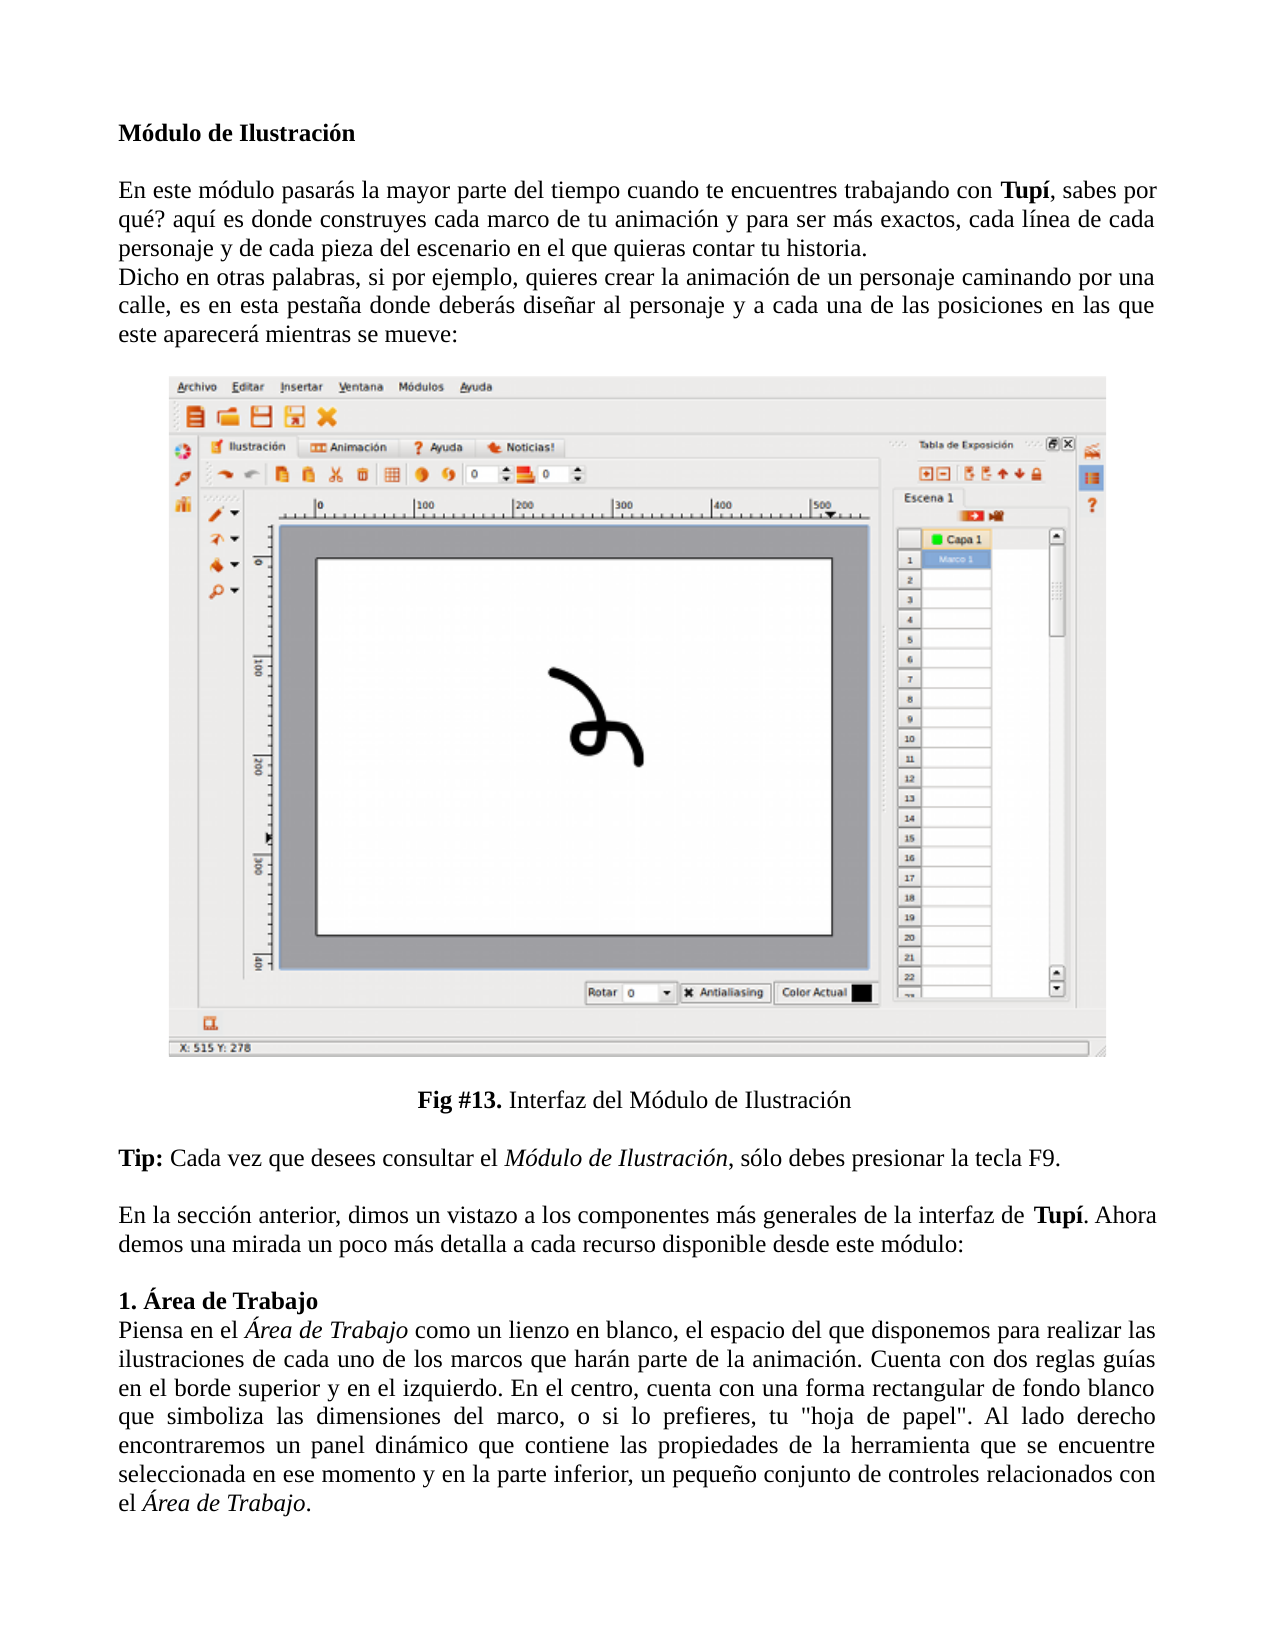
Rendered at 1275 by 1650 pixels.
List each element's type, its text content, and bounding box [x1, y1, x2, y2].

picture [168, 376, 1107, 1057]
text Piensa en el Área de Trabajo como un lienzo en blanco, el espacio del que disponemos para realizar las ilustraciones de cada uno de los marcos que harán parte de la animación. Cuenta con dos reglas guías en el borde superior y en el izquierdo. En el centro, cuenta con una forma rectangular de fondo blanco que simboliza las dimensiones del marco, o si lo prefieres, tu "hoja de papel". Al lado derecho encontraremos un panel dinámico que contiene las propiedades de la herramienta que se encuentre seleccionada en ese momento y en la parte inferior, un pequeño conjunto de controles relacionados con el Área de Trabajo. [118, 1315, 1157, 1516]
text 1. Área de Trabajo [118, 1286, 1157, 1315]
text Tip: Cada vez que desees consultar el Módulo de Ilustración, sólo debes presionar la tecla F9. [118, 1143, 1157, 1171]
text En este módulo pasarás la mayor parte del tiempo cuando te encuentres trabajando con Tupí, sabes por qué? aquí es donde construyes cada marco de tu animación y para ser más exactos, cada línea de cada personaje y de cada pieza del escenario en el que quieras contar tu historia. [118, 176, 1157, 262]
text Módulo de Ilustración [118, 118, 1157, 147]
text En la sección anterior, dimos un vistazo a los componentes más generales de la interfaz de Tupí. Ahora demos una mirada un poco más detalla a cada recurso disponible desde este módulo: [118, 1200, 1157, 1258]
text Fig #13. Interfaz del Módulo de Ilustración [118, 1085, 1157, 1114]
text Dicho en otras palabras, si por ejemplo, quieres crear la animación de un personaje caminando por una calle, es en esta pestaña donde deberás diseñar al personaje y a cada una de las posiciones en las que este aparecerá mientras se mueve: [118, 262, 1157, 348]
